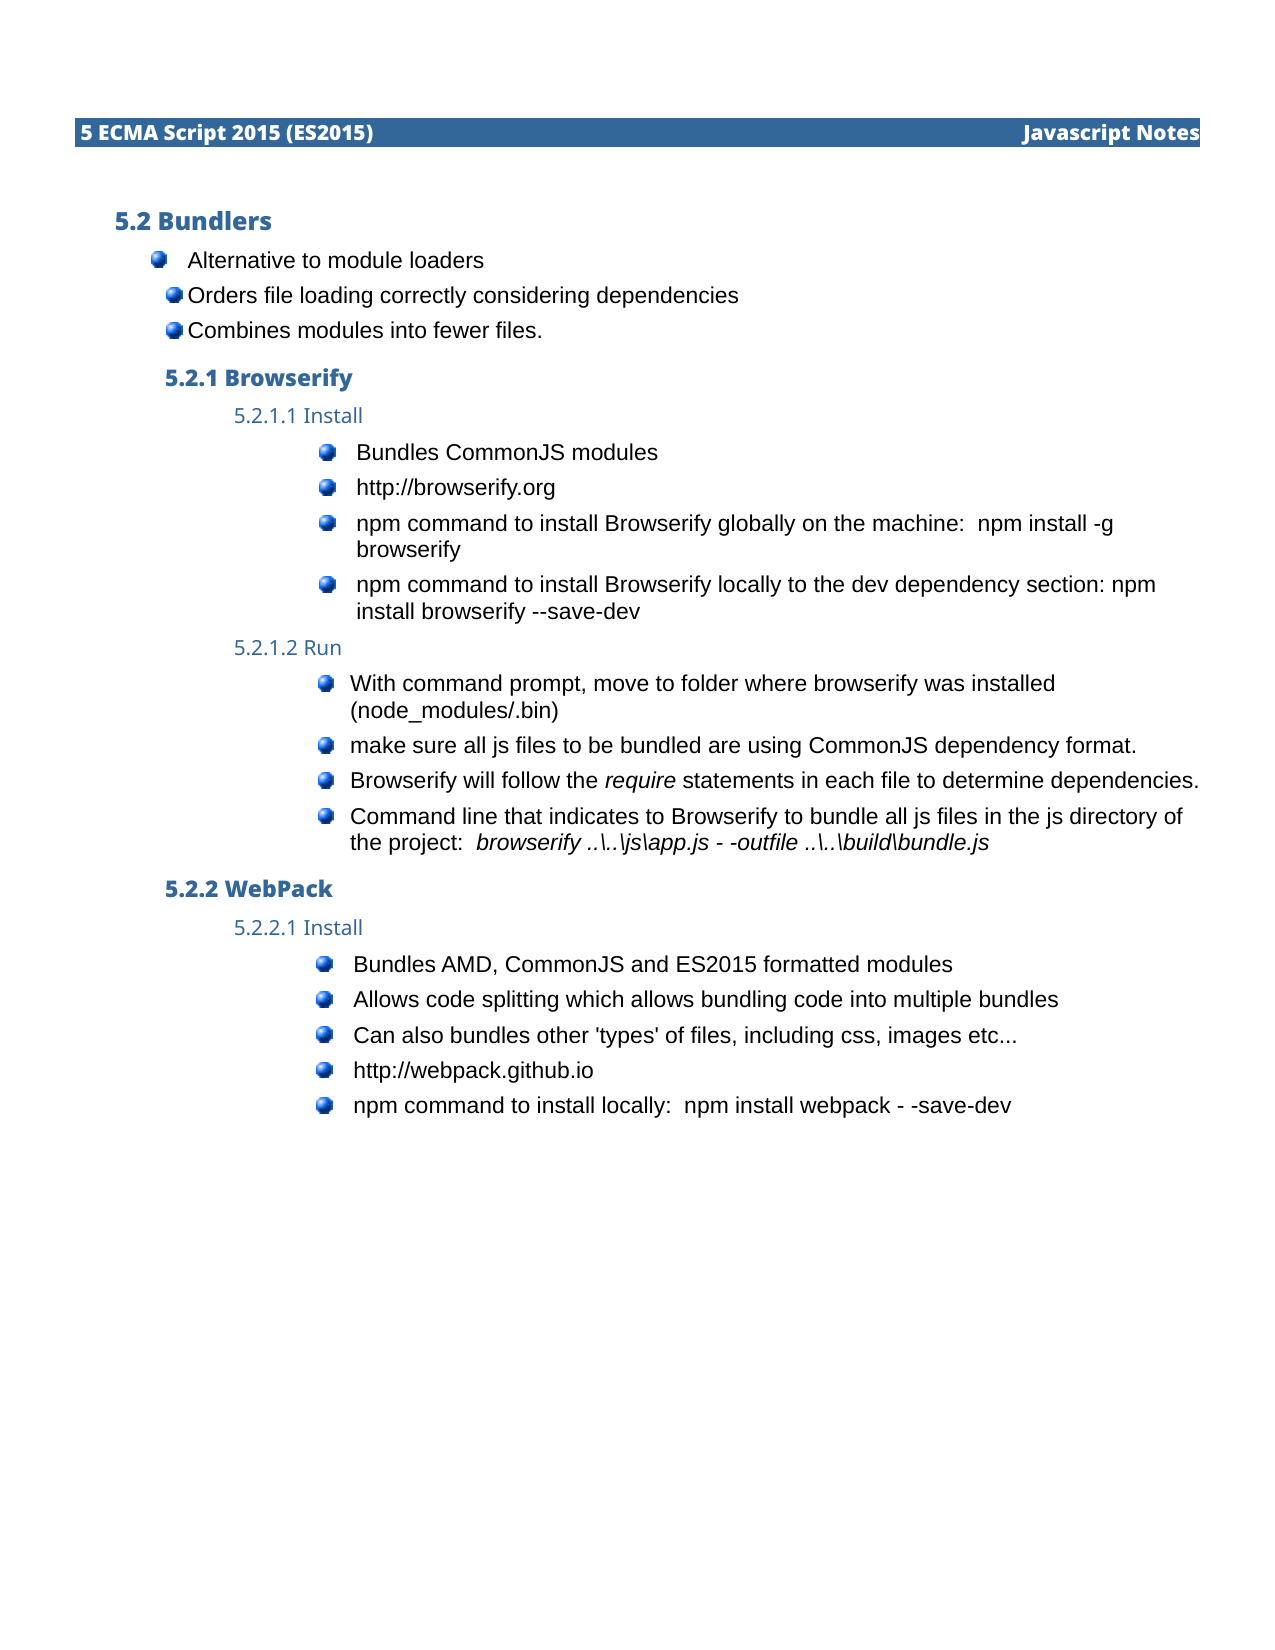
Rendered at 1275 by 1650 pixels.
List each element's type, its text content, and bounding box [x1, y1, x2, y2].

picture [318, 675, 334, 692]
picture [319, 479, 336, 496]
list Can also bundles other 'types' of files, including css, images etc... [316, 1022, 1200, 1048]
list npm command to install Browserify locally to the dev dependency section: npm install browserify --save-dev [319, 571, 1200, 624]
list Bundles CommonJS modules [319, 439, 1200, 465]
list Bundles AMD, CommonJS and ES2015 formatted modules [316, 951, 1200, 977]
picture [166, 322, 183, 339]
picture [316, 1062, 333, 1078]
picture [151, 251, 167, 268]
picture [319, 576, 336, 593]
subtitle Install [75, 913, 1200, 942]
list http://webpack.github.io [316, 1057, 1200, 1083]
subtitle Install [75, 402, 1200, 430]
picture [318, 737, 334, 754]
picture [319, 515, 336, 531]
list Combines modules into fewer files. [166, 317, 1200, 343]
picture [316, 991, 333, 1008]
subtitle WebPack [75, 873, 1200, 904]
picture [318, 808, 334, 824]
list http://browserify.org [319, 474, 1200, 501]
subtitle Bundlers [75, 203, 1200, 238]
picture [318, 772, 334, 789]
subtitle Run [75, 633, 1200, 661]
list Alternative to module loaders [150, 247, 1200, 273]
picture [166, 287, 183, 303]
list Browserify will follow the require statements in each file to determine dependencies. [317, 767, 1200, 794]
picture [316, 1097, 333, 1114]
picture [319, 444, 336, 461]
list npm command to install Browserify globally on the machine: npm install -g browserify [319, 510, 1200, 562]
list Orders file loading correctly considering dependencies [166, 282, 1200, 308]
list Allows code splitting which allows bundling code into multiple bundles [316, 986, 1200, 1013]
list npm command to install locally: npm install webpack - -save-dev [316, 1092, 1200, 1118]
list Command line that indicates to Browserify to bundle all js files in the js directory of the project: browserify ..\..\js\app.js - -outfile ..\..\build\bundle.js [317, 803, 1200, 855]
list With command prompt, move to folder where browserify was installed (node_modules/.bin) [317, 670, 1200, 723]
picture [316, 956, 333, 972]
list make sure all js files to be bundled are using CommonJS dependency format. [317, 732, 1200, 758]
picture [316, 1026, 333, 1043]
subtitle Browserify [75, 361, 1200, 393]
